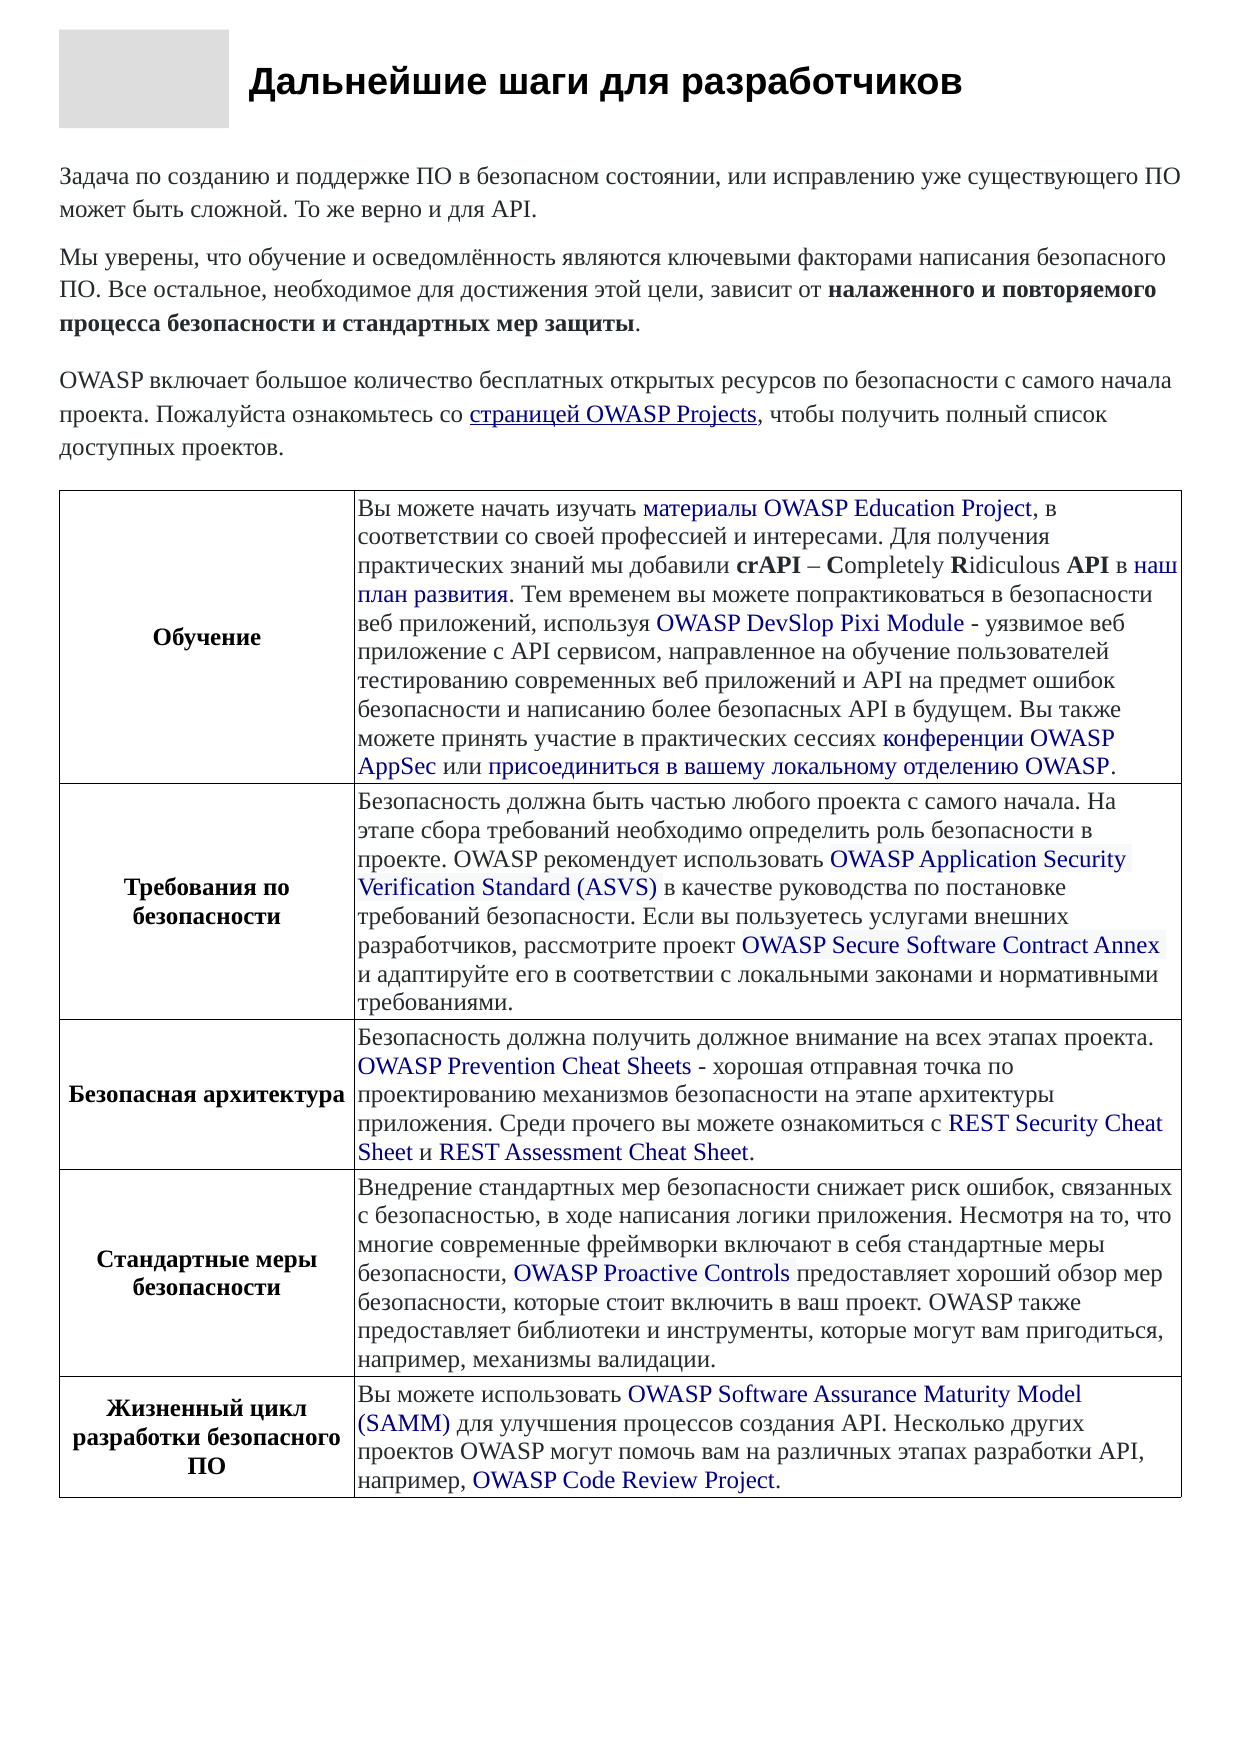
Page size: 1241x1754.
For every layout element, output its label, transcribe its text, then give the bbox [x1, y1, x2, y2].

table_cell Внедрение стандартных мер безопасности снижает риск ошибок, связанных с безопасностью, в ходе написания логики приложения. Несмотря на то, что многие современные фреймворки включают в себя стандартные меры безопасности, OWASP Proactive Controls предоставляет хороший обзор мер безопасности, которые стоит включить в ваш проект. OWASP также предоставляет библиотеки и инструменты, которые могут вам пригодиться, например, механизмы валидации. [355, 1170, 1181, 1376]
table_cell Жизненный цикл разработки безопасного ПО [60, 1377, 354, 1497]
text Задача по созданию и поддержке ПО в безопасном состоянии, или исправлению уже существующего ПО может быть сложной. То же верно и для API. [59, 161, 1181, 223]
table_header Обучение [60, 491, 354, 783]
table_cell Вы можете использовать OWASP Software Assurance Maturity Model (SAMM) для улучшения процессов создания API. Несколько других проектов OWASP могут помочь вам на различных этапах разработки API, например, OWASP Code Review Project. [355, 1377, 1181, 1497]
table_cell Стандартные меры безопасности [60, 1170, 354, 1376]
table_cell Безопасность должна быть частью любого проекта с самого начала. На этапе сбора требований необходимо определить роль безопасности в проекте. OWASP рекомендует использовать OWASP Application Security Verification Standard (ASVS) в качестве руководства по постановке требований безопасности. Если вы пользуетесь услугами внешних разработчиков, рассмотрите проект OWASP Secure Software Contract Annex и адаптируйте его в соответствии с локальными законами и нормативными требованиями. [355, 784, 1181, 1019]
text Мы уверены, что обучение и осведомлённость являются ключевыми факторами написания безопасного ПО. Все остальное, необходимое для достижения этой цели, зависит от налаженного и повторяемого процесса безопасности и стандартных мер защиты. [59, 242, 1181, 336]
table_cell Безопасность должна получить должное внимание на всех этапах проекта. OWASP Prevention Cheat Sheets - хорошая отправная точка по проектированию механизмов безопасности на этапе архитектуры приложения. Среди прочего вы можете ознакомиться с REST Security Cheat Sheet и REST Assessment Cheat Sheet. [355, 1020, 1181, 1169]
text OWASP включает большое количество бесплатных открытых ресурсов по безопасности с самого начала проекта. Пожалуйста ознакомьтесь со страницей OWASP Projects, чтобы получить полный список доступных проектов. [59, 366, 1181, 460]
table_cell Требования по безопасности [60, 784, 354, 1019]
table_cell Безопасная архитектура [60, 1020, 354, 1169]
table_header Вы можете начать изучать материалы OWASP Education Project, в соответствии со своей профессией и интересами. Для получения практических знаний мы добавили crAPI – Completely Ridiculous API в наш план развития. Тем временем вы можете попрактиковаться в безопасности веб приложений, используя OWASP DevSlop Pixi Module - уязвимое веб приложение с API сервисом, направленное на обучение пользователей тестированию современных веб приложений и API на предмет ошибок безопасности и написанию более безопасных API в будущем. Вы также можете принять участие в практических сессиях конференции OWASP AppSec или присоединиться в вашему локальному отделению OWASP. [355, 491, 1181, 783]
